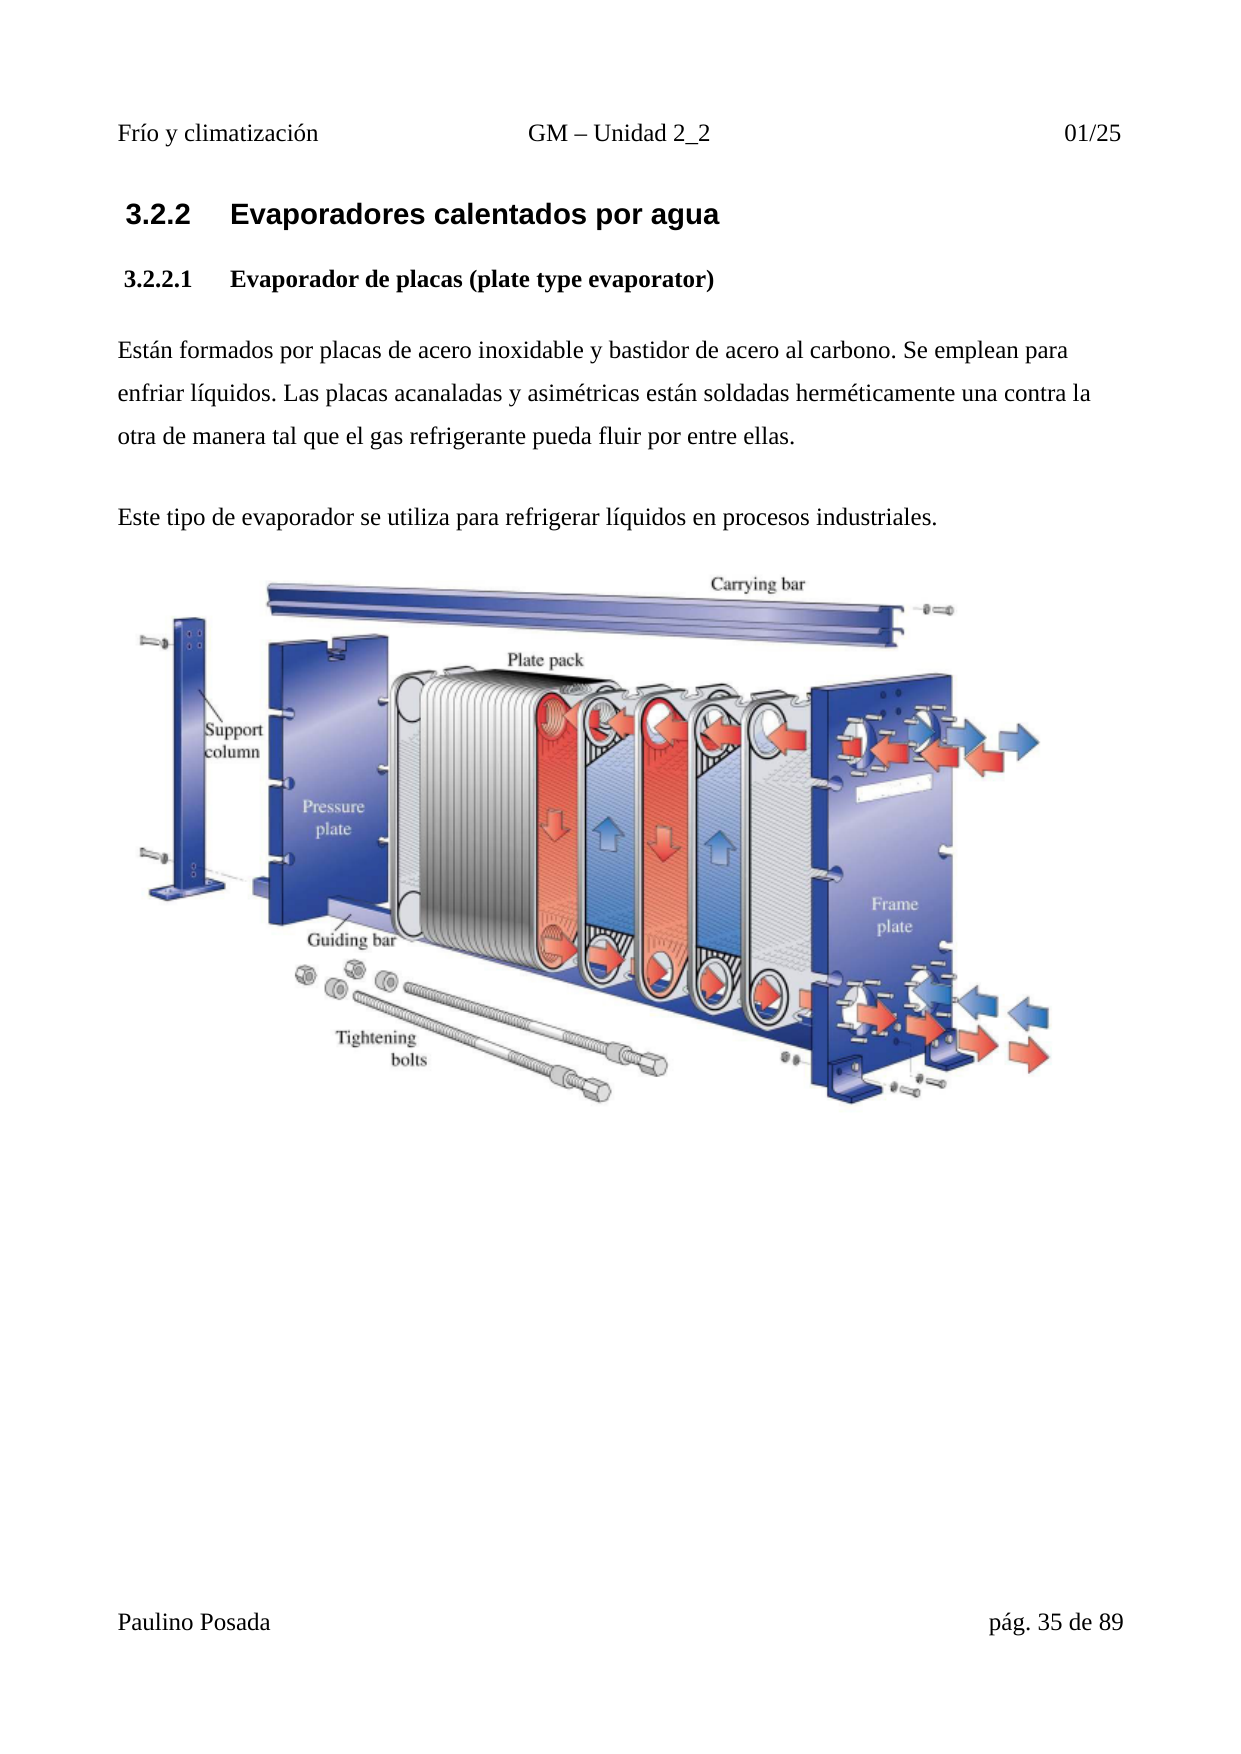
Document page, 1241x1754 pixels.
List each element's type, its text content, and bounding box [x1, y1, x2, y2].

subtitle Evaporador de placas (plate type evaporator) [117, 264, 1123, 293]
picture [118, 557, 1123, 1142]
subtitle Evaporadores calentados por agua [117, 197, 1123, 231]
text Están formados por placas de acero inoxidable y bastidor de acero al carbono. Se emplean para enfriar líquidos. Las placas acanaladas y asimétricas están soldadas herméticamente una contra la otra de manera tal que el gas refrigerante pueda fluir por entre ellas. [117, 335, 1123, 450]
text Este tipo de evaporador se utiliza para refrigerar líquidos en procesos industriales. [117, 502, 1123, 530]
